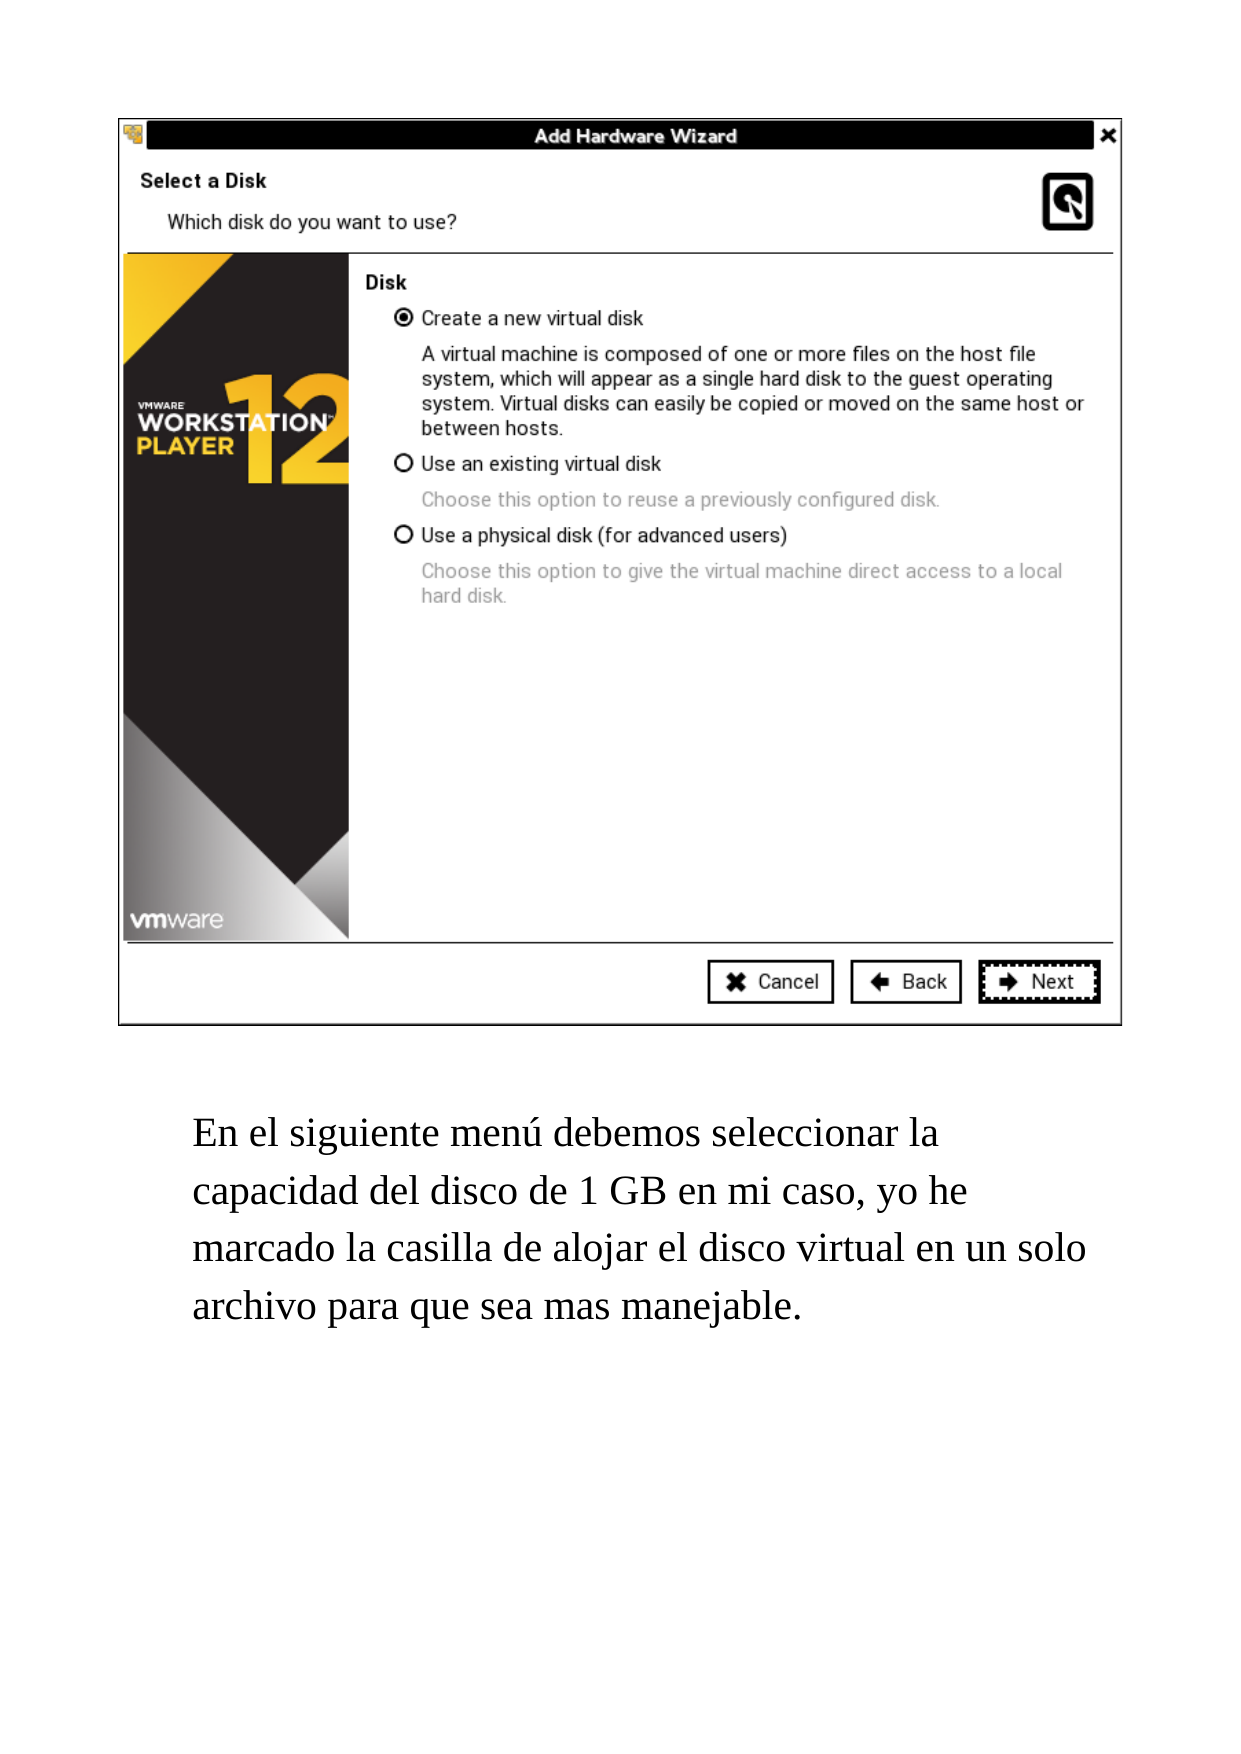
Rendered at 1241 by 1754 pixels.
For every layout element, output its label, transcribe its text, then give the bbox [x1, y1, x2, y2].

text En el siguiente menú debemos seleccionar la capacidad del disco de 1 GB en mi caso, yo he marcado la casilla de alojar el disco virtual en un solo archivo para que sea mas manejable. [118, 1108, 1122, 1328]
picture [118, 118, 1123, 1026]
